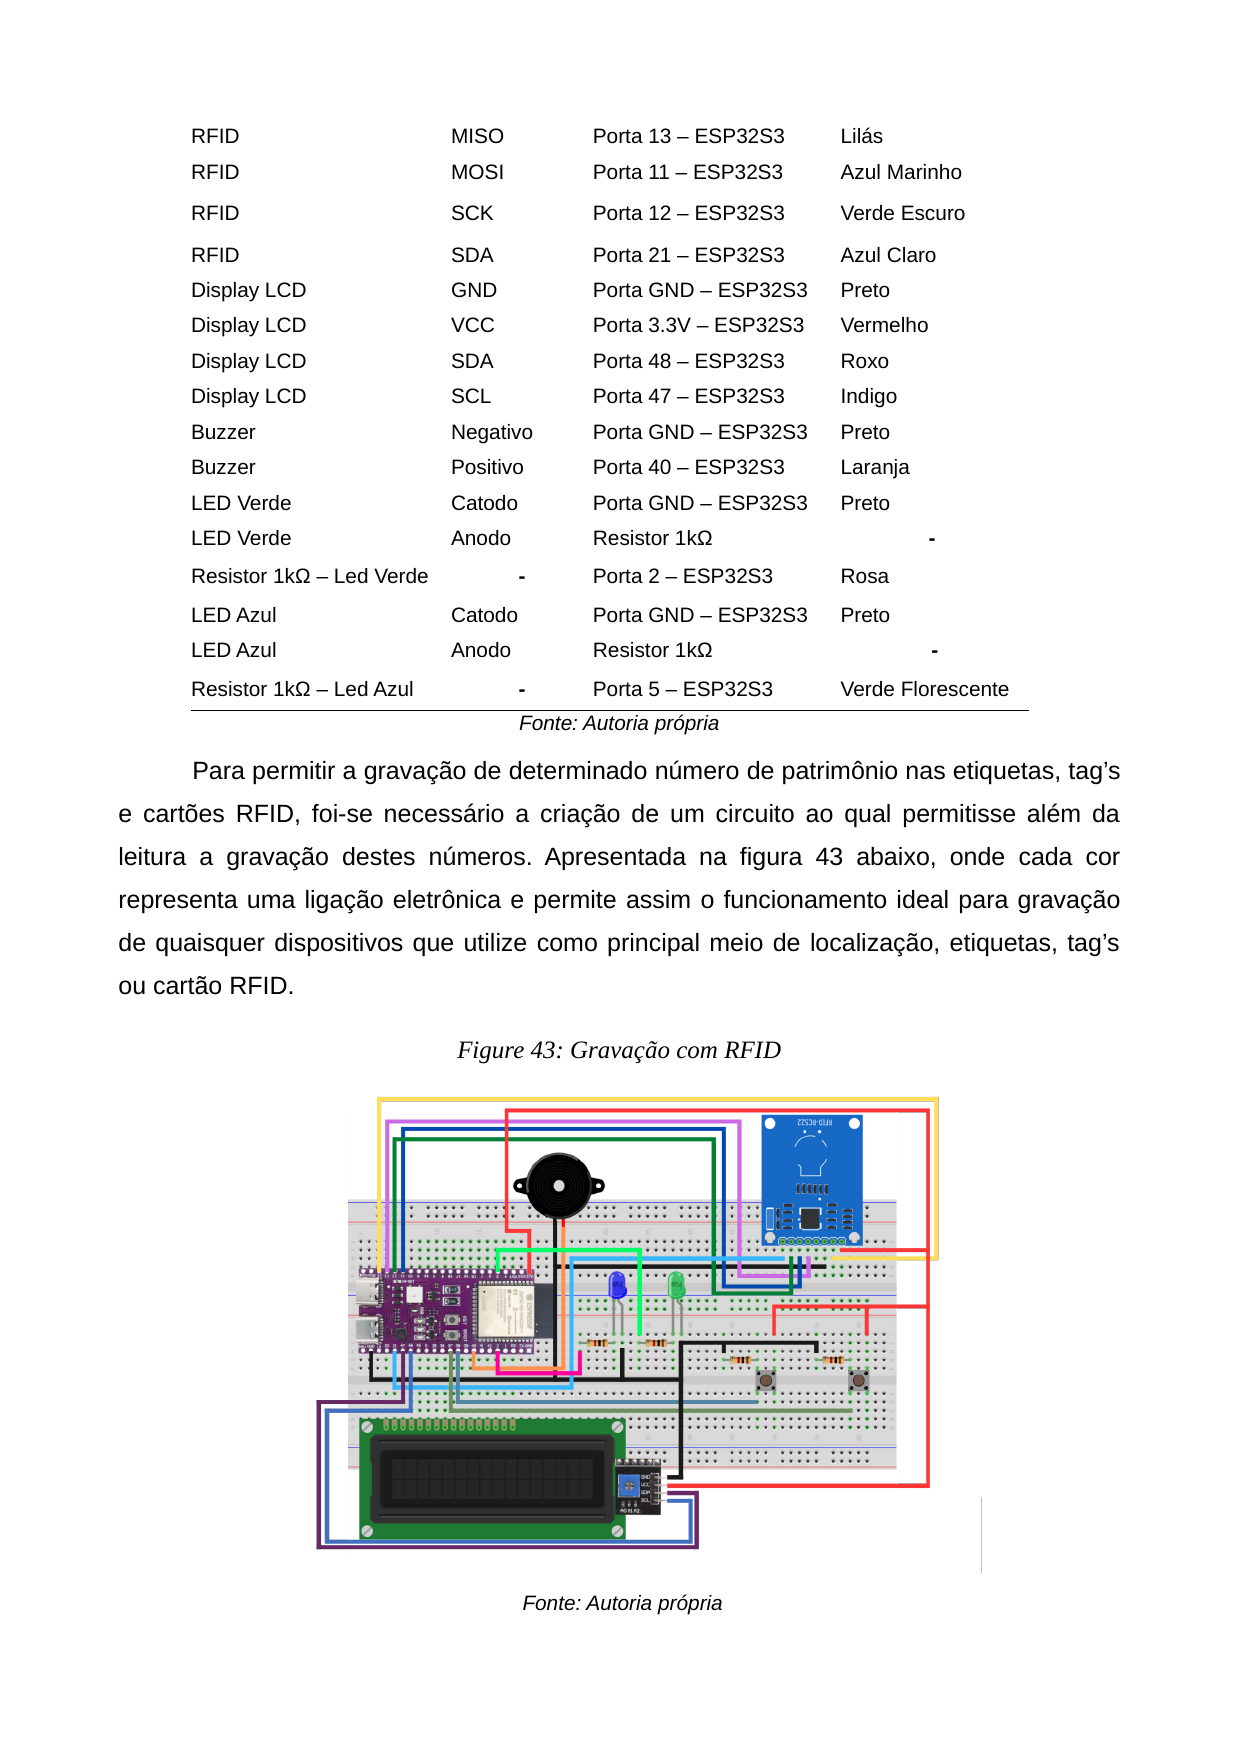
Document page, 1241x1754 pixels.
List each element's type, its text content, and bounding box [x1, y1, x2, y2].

table_cell Porta GND – ESP32S3 [593, 414, 840, 449]
table_cell Porta 12 – ESP32S3 [593, 189, 840, 237]
table_cell Porta 3.3V – ESP32S3 [593, 307, 840, 343]
table_cell Resistor 1kΩ [593, 521, 840, 556]
table_cell - [840, 521, 1029, 556]
table_cell Azul Marinho [840, 154, 1029, 189]
table_cell Display LCD [191, 343, 451, 378]
table_cell Lilás [840, 118, 1029, 154]
text Figure 43: Gravação com RFID [118, 1036, 1122, 1064]
table_cell Vermelho [840, 307, 1029, 343]
table_cell - [451, 556, 593, 597]
table_cell SCL [451, 378, 593, 414]
table_cell Display LCD [191, 272, 451, 307]
table_cell - [451, 668, 593, 709]
table_cell MOSI [451, 154, 593, 189]
table_cell Anodo [451, 632, 593, 668]
table_cell Buzzer [191, 449, 451, 484]
text Para permitir a gravação de determinado número de patrimônio nas etiquetas, tag’s e cartões RFID, foi-se necessário a criação de um circuito ao qual permitisse além da leitura a gravação destes números. Apresentada na figura 43 abaixo, onde cada cor representa uma ligação eletrônica e permite assim o funcionamento ideal para gravação de quaisquer dispositivos que utilize como principal meio de localização, etiquetas, tag’s ou cartão RFID. [118, 756, 1122, 1000]
table_cell Verde Florescente [840, 668, 1029, 709]
table_cell Buzzer [191, 414, 451, 449]
text [118, 1023, 1122, 1036]
table_cell LED Azul [191, 597, 451, 632]
table_cell Porta 47 – ESP32S3 [593, 378, 840, 414]
table_cell Catodo [451, 597, 593, 632]
table_cell Azul Claro [840, 237, 1029, 272]
table_cell Rosa [840, 556, 1029, 597]
table_cell SDA [451, 237, 593, 272]
table_cell LED Verde [191, 485, 451, 521]
table_cell RFID [191, 237, 451, 272]
table_cell Resistor 1kΩ – Led Verde [191, 556, 451, 597]
table_cell SDA [451, 343, 593, 378]
table_cell Verde Escuro [840, 189, 1029, 237]
table_cell Porta 48 – ESP32S3 [593, 343, 840, 378]
table_cell Preto [840, 485, 1029, 521]
table_cell Porta 13 – ESP32S3 [593, 118, 840, 154]
table_cell Positivo [451, 449, 593, 484]
table_cell Roxo [840, 343, 1029, 378]
table_cell RFID [191, 189, 451, 237]
text Fonte: Autoria própria [118, 711, 1122, 735]
table_cell Resistor 1kΩ – Led Azul [191, 668, 451, 709]
table_cell Preto [840, 597, 1029, 632]
table_cell Display LCD [191, 378, 451, 414]
table_cell Resistor 1kΩ [593, 632, 840, 668]
table_cell VCC [451, 307, 593, 343]
picture [168, 1064, 1072, 1573]
table_cell Indigo [840, 378, 1029, 414]
table_cell RFID [191, 118, 451, 154]
table_cell Negativo [451, 414, 593, 449]
table_cell Porta 40 – ESP32S3 [593, 449, 840, 484]
table_cell Porta GND – ESP32S3 [593, 597, 840, 632]
table_cell Preto [840, 414, 1029, 449]
text Fonte: Autoria própria [118, 1064, 1122, 1616]
table_cell Porta GND – ESP32S3 [593, 272, 840, 307]
table_cell Preto [840, 272, 1029, 307]
table_cell Porta GND – ESP32S3 [593, 485, 840, 521]
table_cell - [840, 632, 1029, 668]
table_cell GND [451, 272, 593, 307]
table_cell SCK [451, 189, 593, 237]
table_cell RFID [191, 154, 451, 189]
table_cell Porta 21 – ESP32S3 [593, 237, 840, 272]
table_cell LED Azul [191, 632, 451, 668]
table_cell Laranja [840, 449, 1029, 484]
table_cell Porta 2 – ESP32S3 [593, 556, 840, 597]
table_cell Catodo [451, 485, 593, 521]
table_cell LED Verde [191, 521, 451, 556]
table_cell Porta 11 – ESP32S3 [593, 154, 840, 189]
table_cell Display LCD [191, 307, 451, 343]
table_cell Porta 5 – ESP32S3 [593, 668, 840, 709]
table_cell MISO [451, 118, 593, 154]
table_cell Anodo [451, 521, 593, 556]
